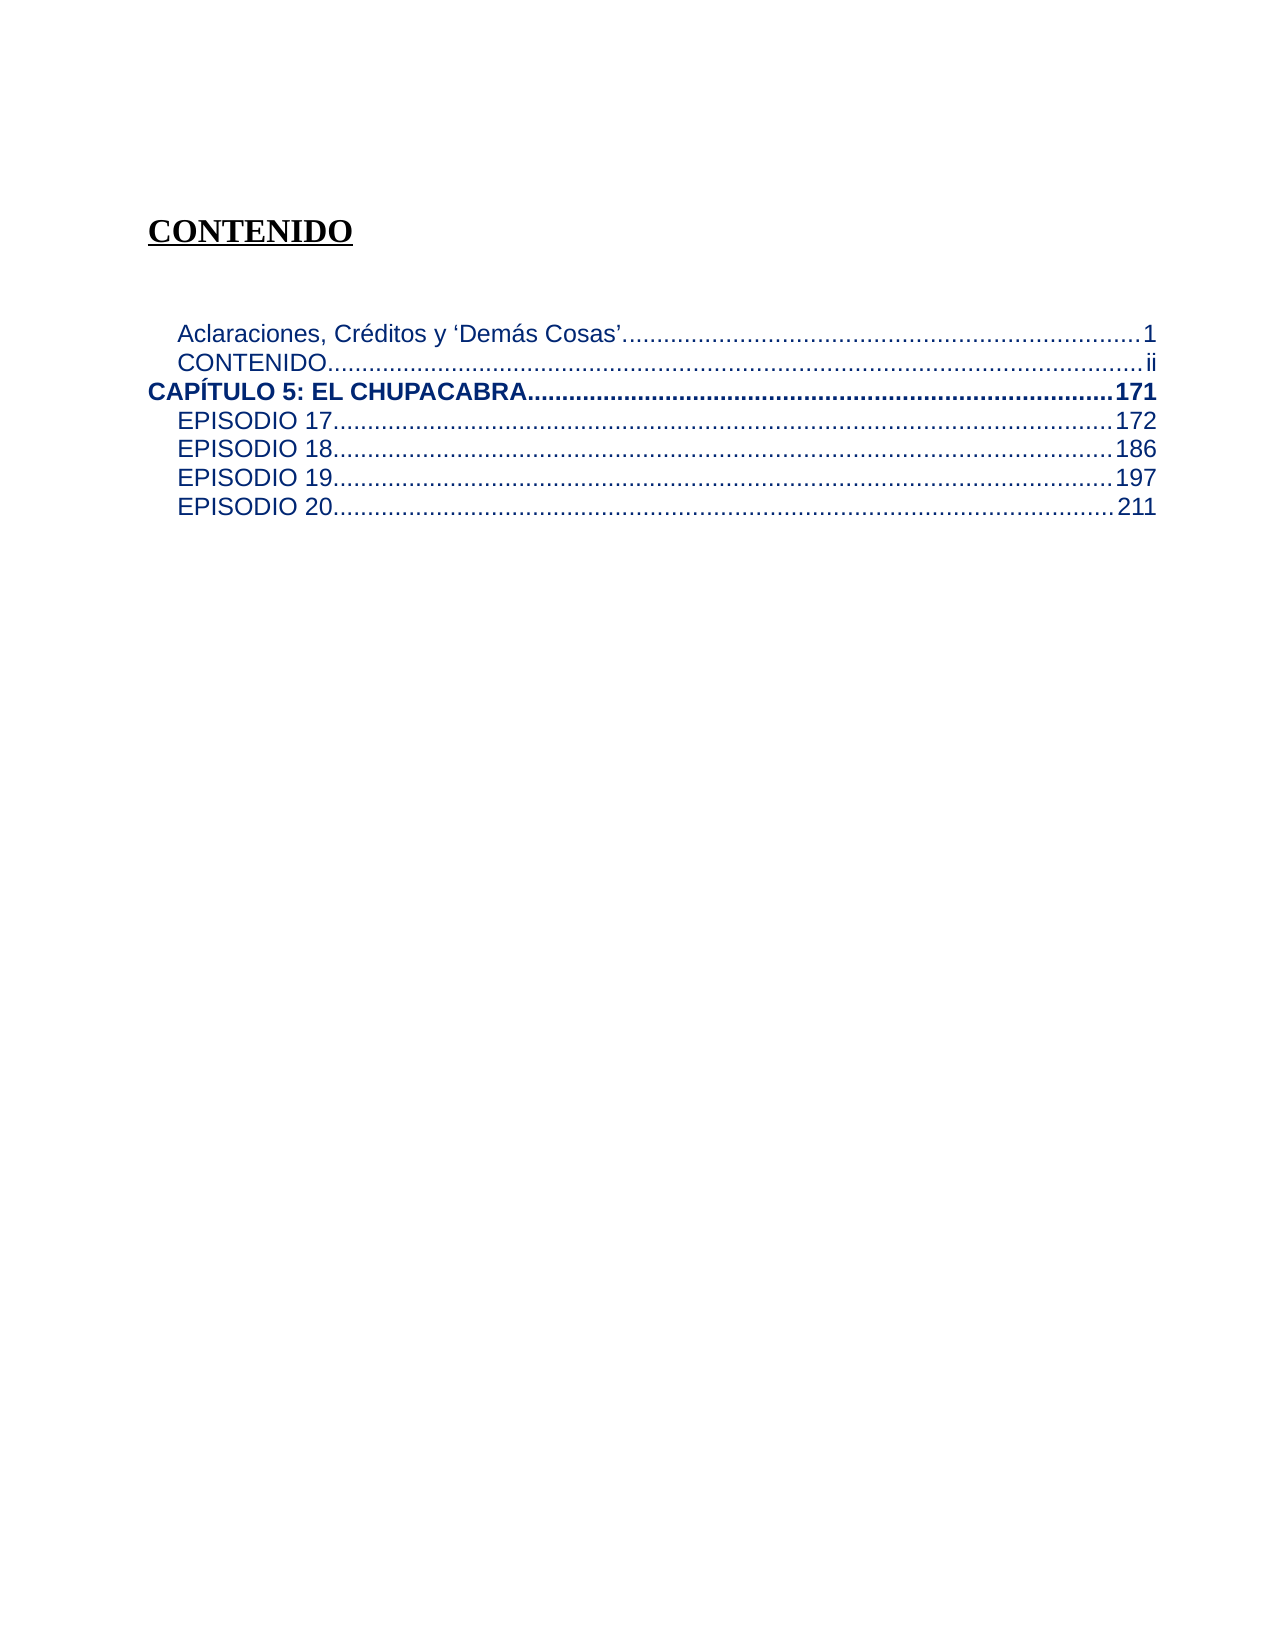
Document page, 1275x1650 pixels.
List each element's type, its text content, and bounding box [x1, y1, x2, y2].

text EPISODIO 18 186 [177, 434, 1157, 463]
subtitle CONTENIDO [148, 211, 1157, 249]
text CAPÍTULO 5: EL CHUPACABRA 171 [148, 377, 1157, 406]
text EPISODIO 20 211 [177, 492, 1157, 521]
text Aclaraciones, Créditos y ‘Demás Cosas’. 1 [177, 319, 1157, 348]
text EPISODIO 17 172 [177, 406, 1157, 434]
text CONTENIDO ii [177, 348, 1157, 377]
text EPISODIO 19 197 [177, 463, 1157, 492]
